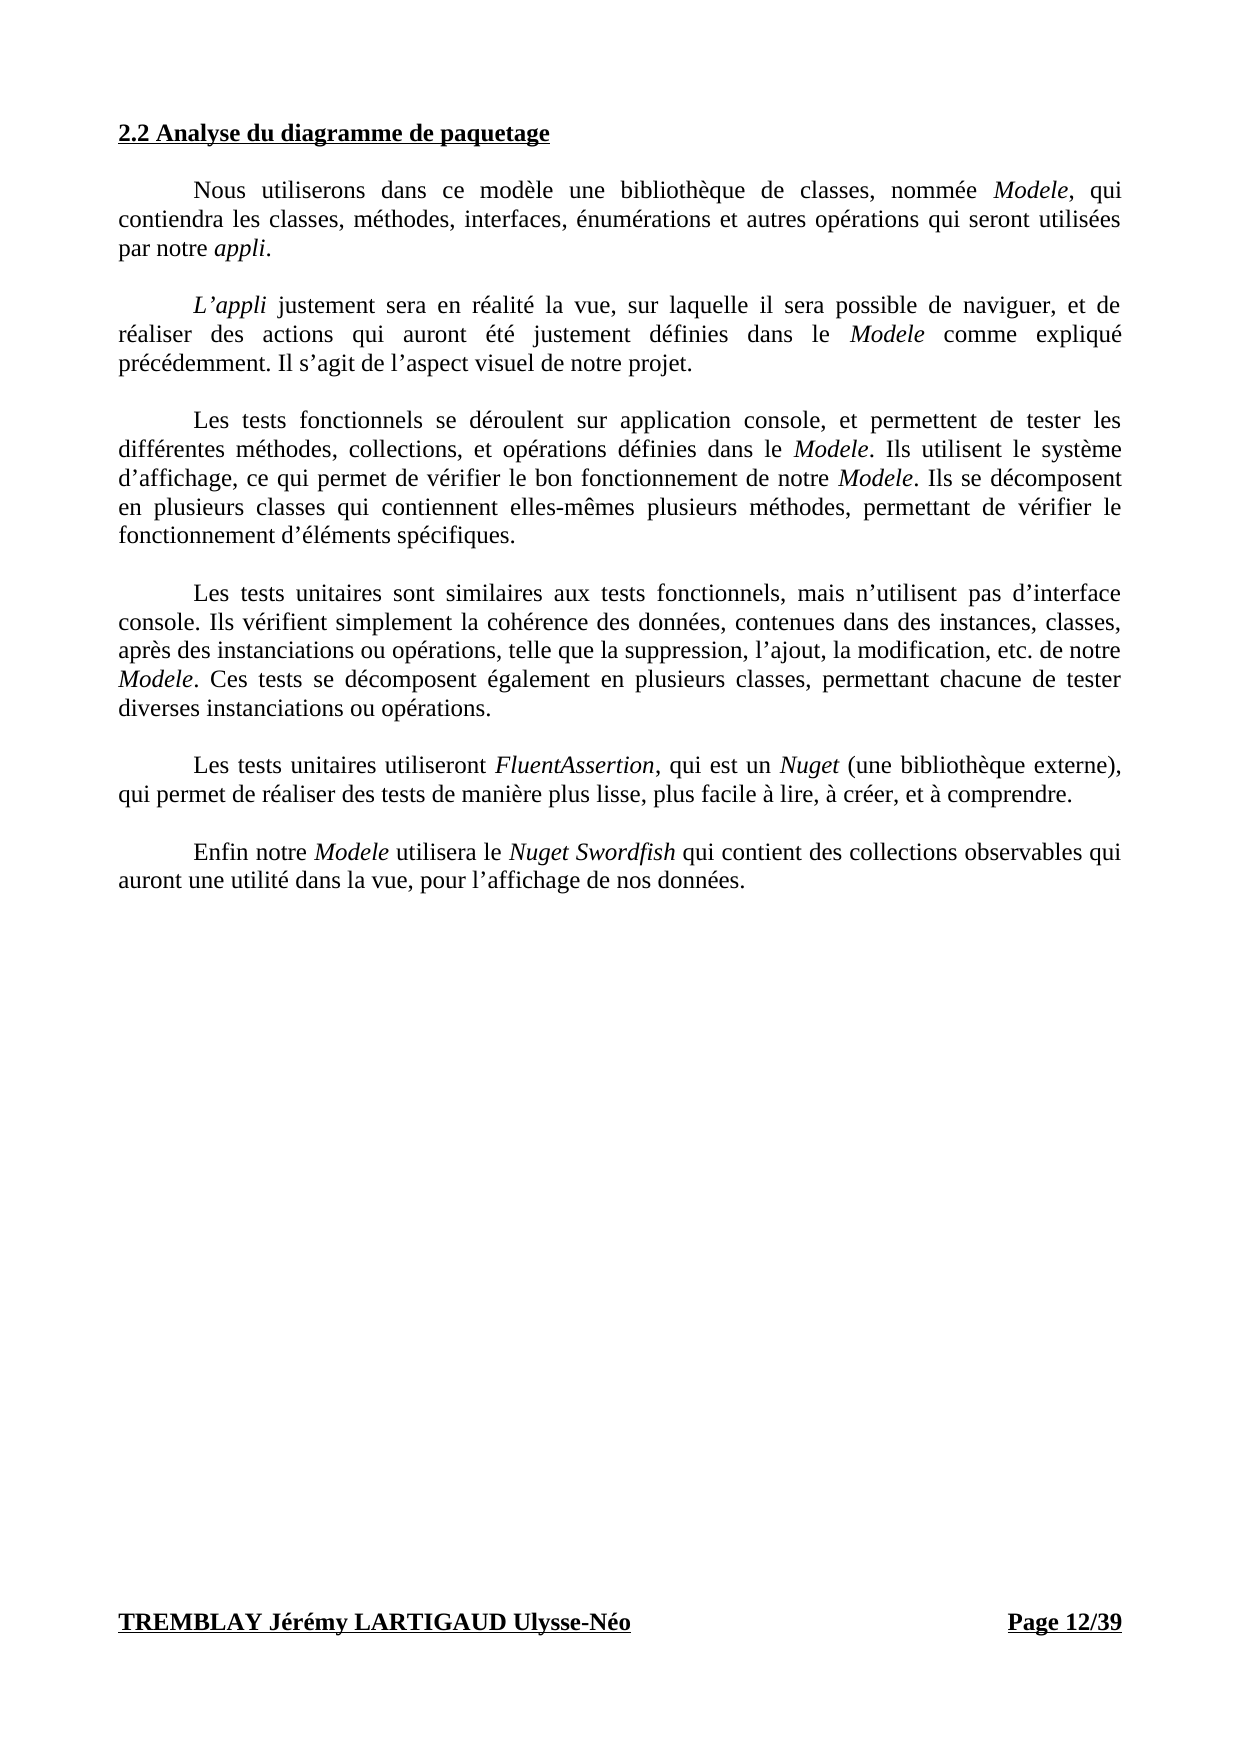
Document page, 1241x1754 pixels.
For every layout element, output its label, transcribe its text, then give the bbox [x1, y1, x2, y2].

text Enfin notre Modele utilisera le Nuget Swordfish qui contient des collections observables qui auront une utilité dans la vue, pour l’affichage de nos données. [118, 837, 1122, 894]
text Les tests unitaires utiliseront FluentAssertion, qui est un Nuget (une bibliothèque externe), qui permet de réaliser des tests de manière plus lisse, plus facile à lire, à créer, et à comprendre. [118, 751, 1122, 808]
text Les tests fonctionnels se déroulent sur application console, et permettent de tester les différentes méthodes, collections, et opérations définies dans le Modele. Ils utilisent le système d’affichage, ce qui permet de vérifier le bon fonctionnement de notre Modele. Ils se décomposent en plusieurs classes qui contiennent elles-mêmes plusieurs méthodes, permettant de vérifier le fonctionnement d’éléments spécifiques. [118, 406, 1122, 549]
text Nous utiliserons dans ce modèle une bibliothèque de classes, nommée Modele, qui contiendra les classes, méthodes, interfaces, énumérations et autres opérations qui seront utilisées par notre appli. [118, 176, 1122, 262]
text Les tests unitaires sont similaires aux tests fonctionnels, mais n’utilisent pas d’interface console. Ils vérifient simplement la cohérence des données, contenues dans des instances, classes, après des instanciations ou opérations, telle que la suppression, l’ajout, la modification, etc. de notre Modele. Ces tests se décomposent également en plusieurs classes, permettant chacune de tester diverses instanciations ou opérations. [118, 578, 1122, 722]
text L’appli justement sera en réalité la vue, sur laquelle il sera possible de naviguer, et de réaliser des actions qui auront été justement définies dans le Modele comme expliqué précédemment. Il s’agit de l’aspect visuel de notre projet. [118, 291, 1122, 377]
text 2.2 Analyse du diagramme de paquetage [118, 118, 1122, 147]
